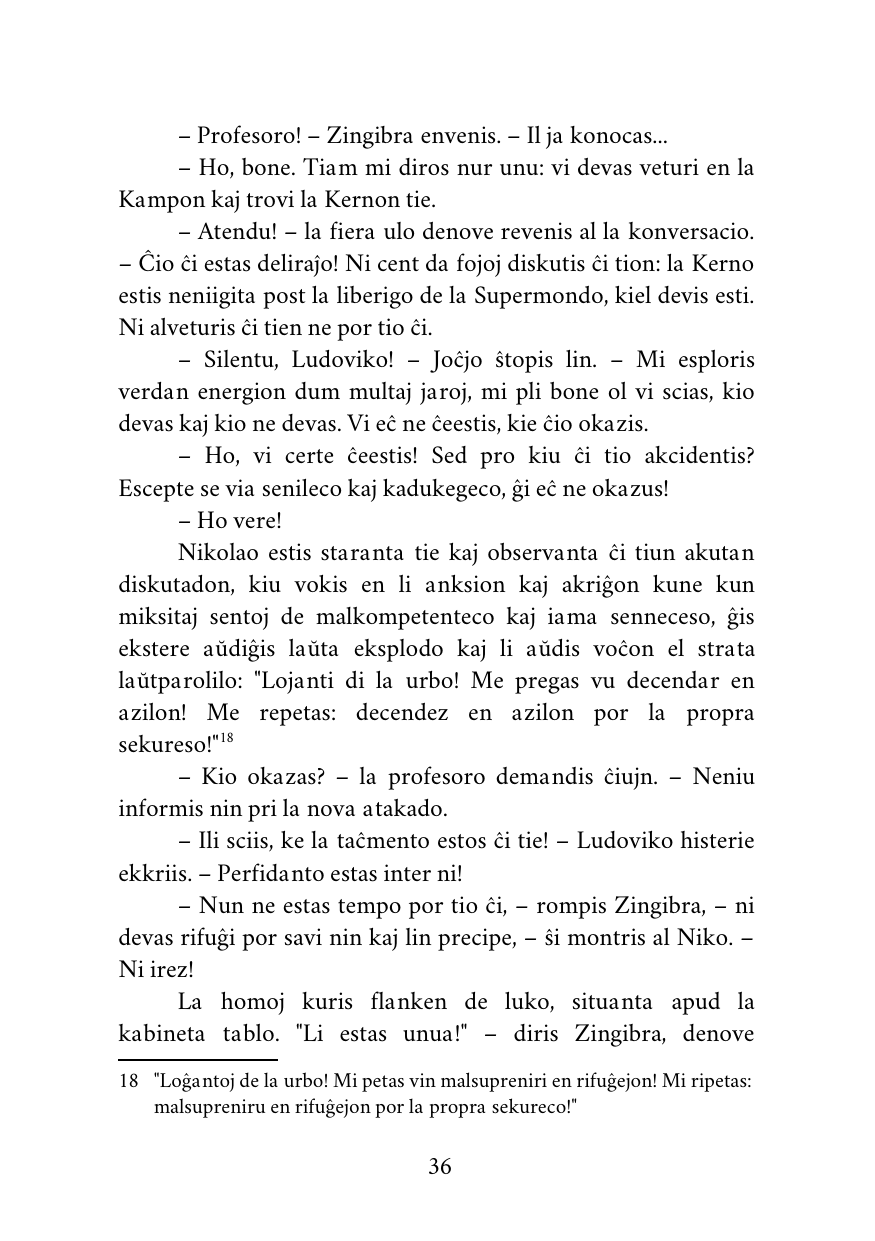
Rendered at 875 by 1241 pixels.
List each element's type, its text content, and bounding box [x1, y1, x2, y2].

text "Loĝantoj de la urbo! Mi petas vin malsupreniri en rifuĝejon! Mi ripetas: malsupreniru en rifuĝejon por la propra sekureco!" [118, 1066, 756, 1119]
text – Ho, vi certe ĉeestis! Sed pro kiu ĉi tio akcidentis? Escepte se via senileco kaj kadukegeco, ĝi eĉ ne okazus! [118, 439, 756, 503]
text – Kio okazas? – la profesoro demandis ĉiujn. – Neniu informis nin pri la nova atakado. [118, 760, 756, 824]
text – Ho vere! [118, 503, 756, 535]
text – Profesoro! – Zingibra envenis. – Il ja konocas... [118, 118, 756, 150]
text La homoj kuris flanken de luko, situanta apud la kabineta tablo. "Li estas unua!" – diris Zingibra, denove [118, 984, 756, 1048]
text – Nun ne estas tempo por tio ĉi, – rompis Zingibra, – ni devas rifuĝi por savi nin kaj lin precipe, – ŝi montris al Niko. – Ni irez! [118, 888, 756, 984]
text Nikolao estis staranta tie kaj observanta ĉi tiun akutan diskutadon, kiu vokis en li anksion kaj akriĝon kune kun miksitaj sentoj de malkompetenteco kaj iama senneceso, ĝis ekstere aŭdiĝis laŭta eksplodo kaj li aŭdis voĉon el strata laŭtparolilo: "Lojanti di la urbo! Me pregas vu decendar en azilon! Me repetas: decendez en azilon por la propra sekureso!" [118, 535, 756, 760]
text – Ho, bone. Tiam mi diros nur unu: vi devas veturi en la Kampon kaj trovi la Kernon tie. [118, 150, 756, 214]
text – Ili sciis, ke la taĉmento estos ĉi tie! – Ludoviko histerie ekkriis. – Perfidanto estas inter ni! [118, 824, 756, 888]
text – Atendu! – la fiera ulo denove revenis al la konversacio. – Ĉio ĉi estas deliraĵo! Ni cent da fojoj diskutis ĉi tion: la Kerno estis neniigita post la liberigo de la Supermondo, kiel devis esti. Ni alveturis ĉi tien ne por tio ĉi. [118, 214, 756, 343]
text – Silentu, Ludoviko! – Joĉjo ŝtopis lin. – Mi esploris verdan energion dum multaj jaroj, mi pli bone ol vi scias, kio devas kaj kio ne devas. Vi eĉ ne ĉeestis, kie ĉio okazis. [118, 343, 756, 439]
